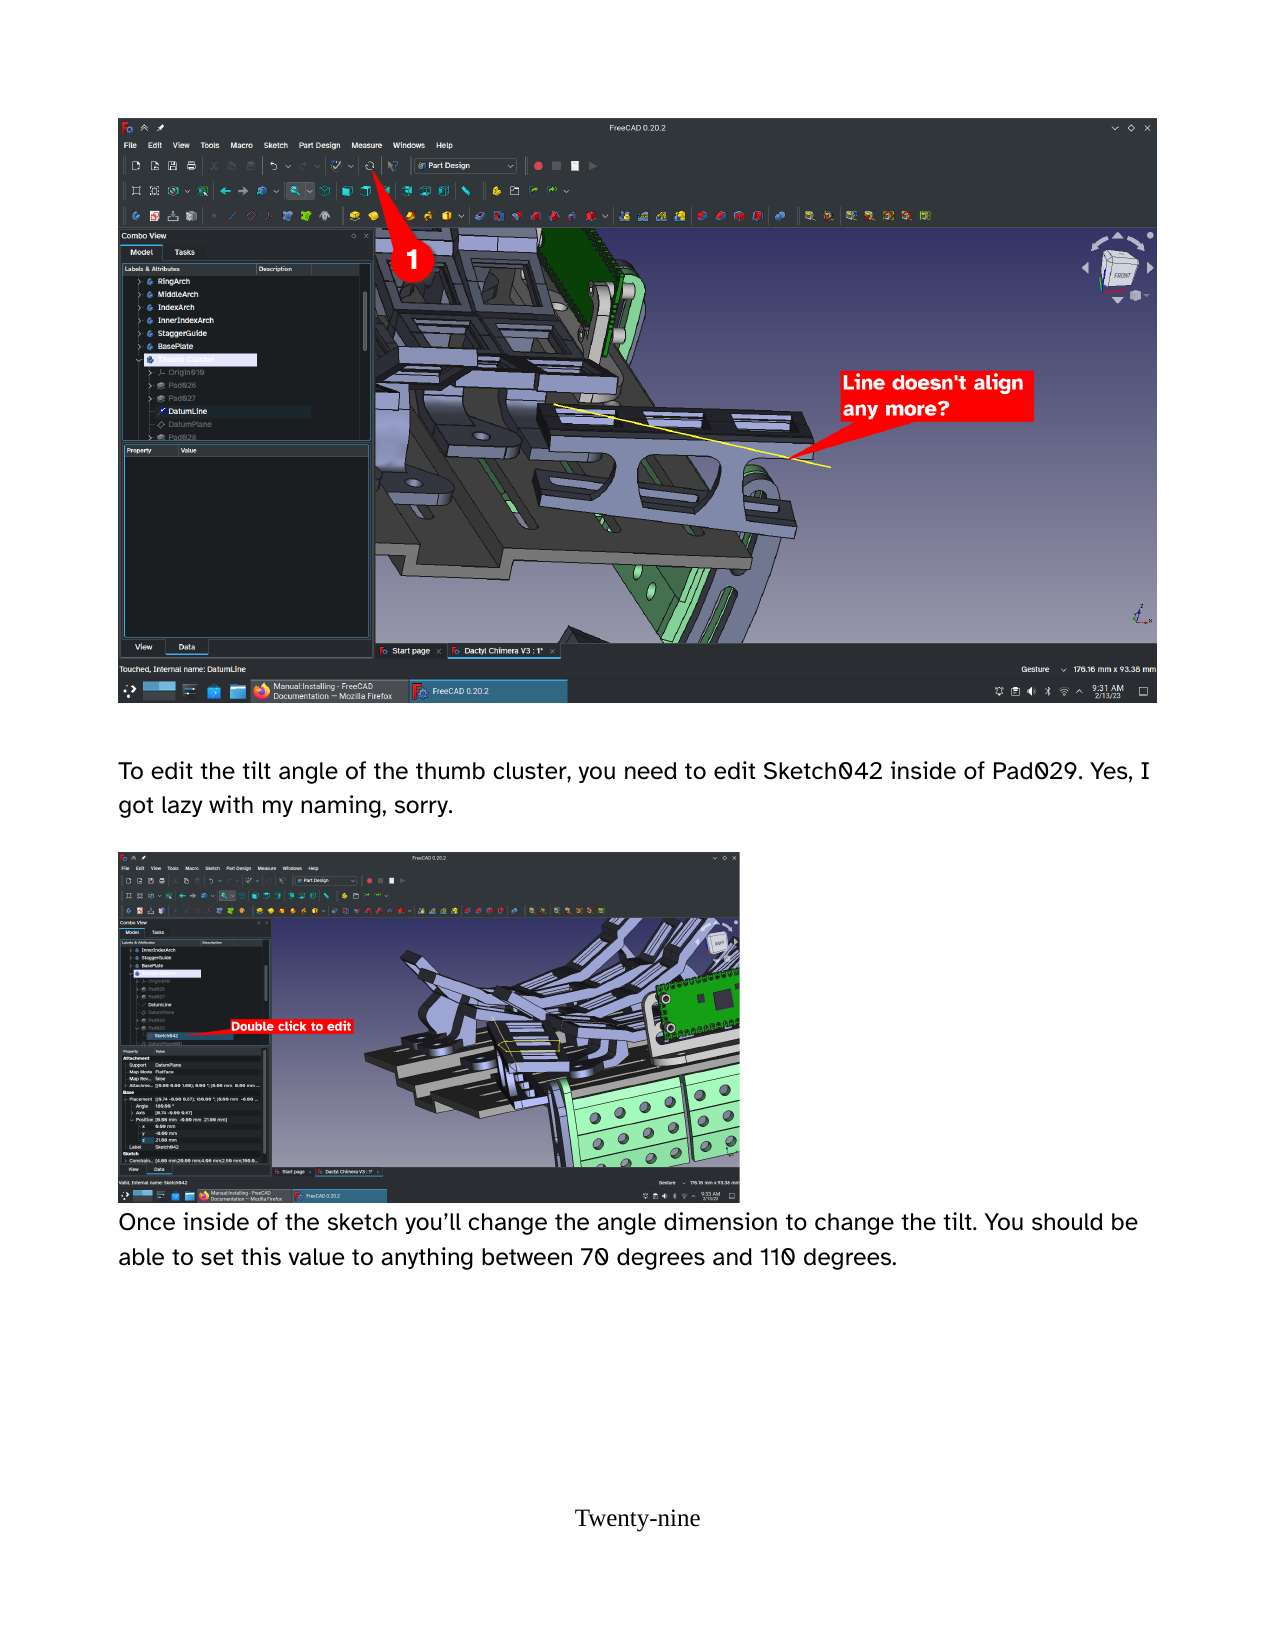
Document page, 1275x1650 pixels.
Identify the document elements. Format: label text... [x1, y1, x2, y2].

picture [118, 852, 740, 1203]
text To edit the tilt angle of the thumb cluster, you need to edit Sketch042 inside of Pad029. Yes, I got lazy with my naming, sorry. [118, 756, 1157, 820]
picture [118, 118, 1157, 703]
text Once inside of the sketch you’ll change the angle dimension to change the tilt. You should be able to set this value to anything between 70 degrees and 110 degrees. [118, 839, 1157, 1271]
